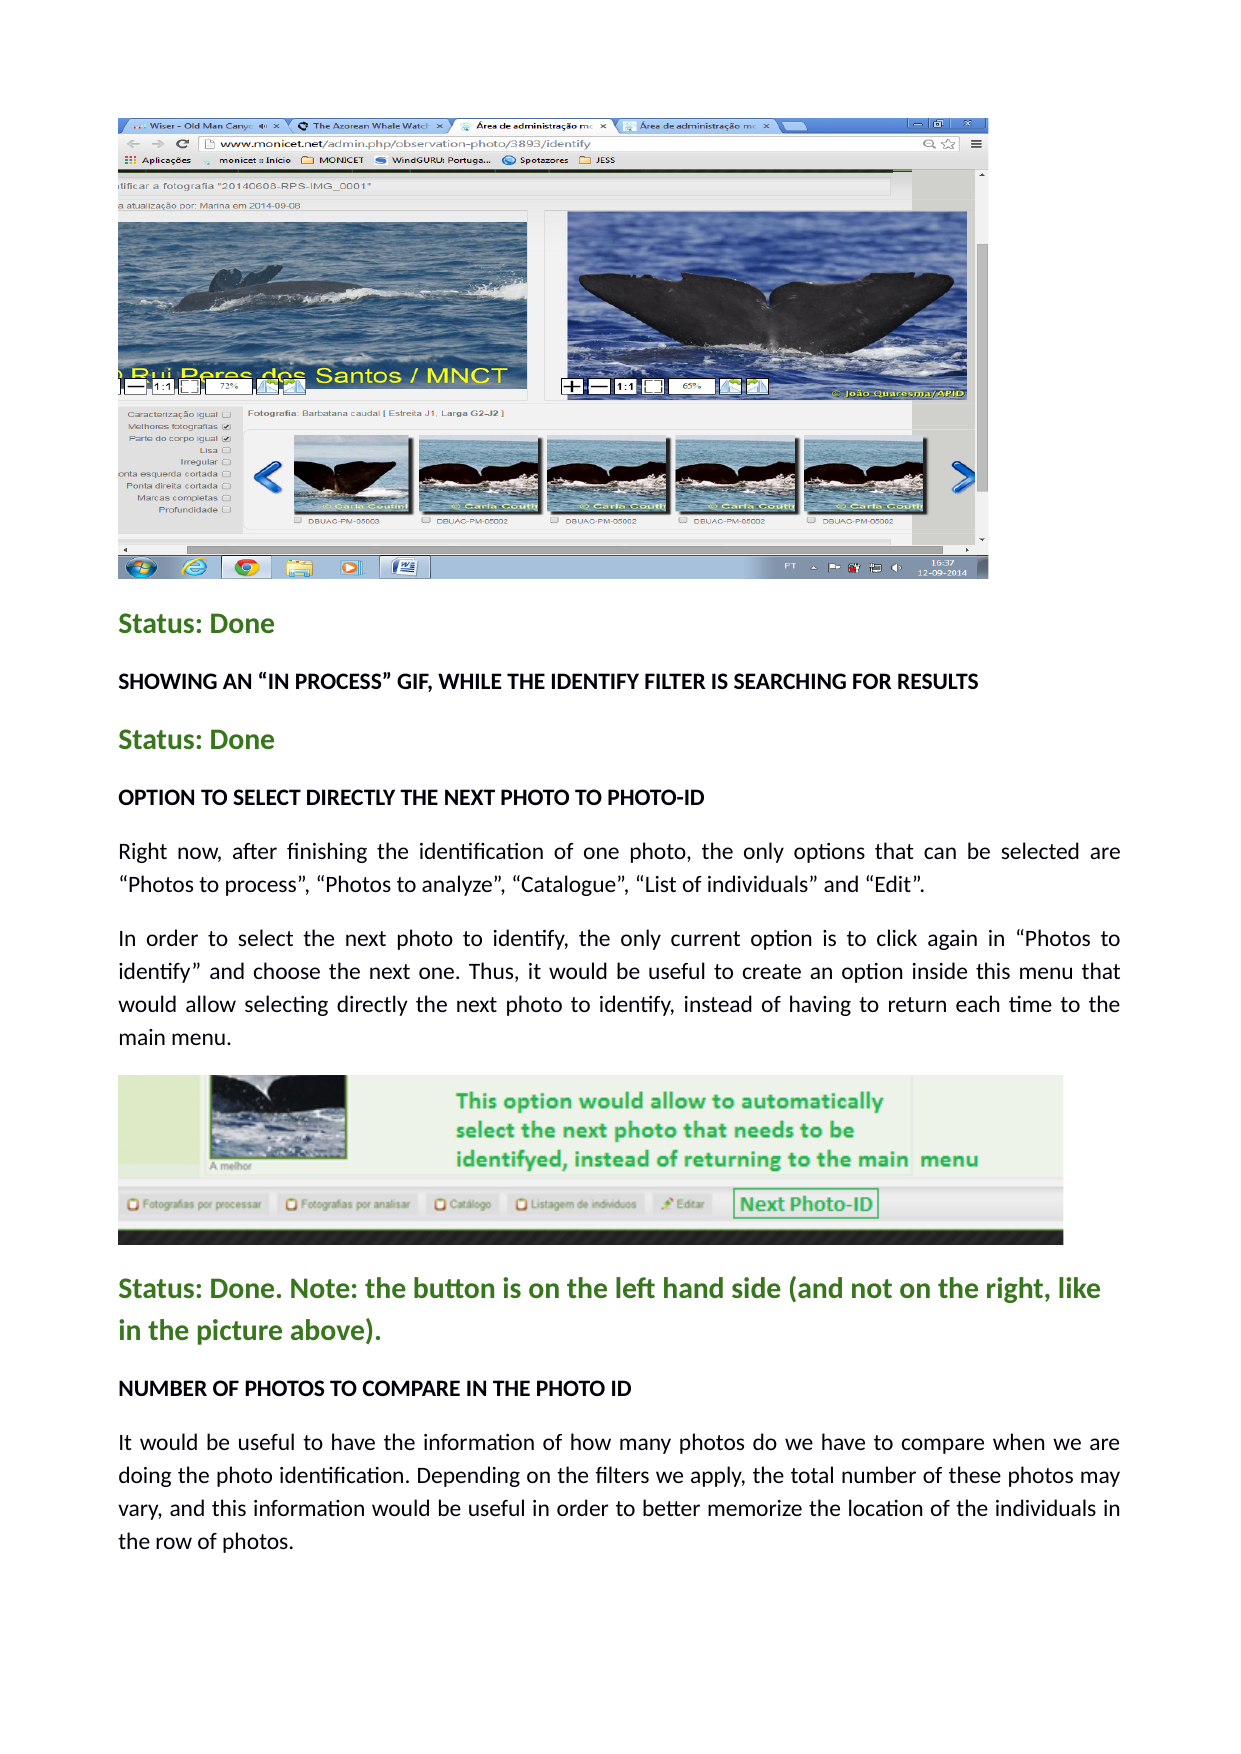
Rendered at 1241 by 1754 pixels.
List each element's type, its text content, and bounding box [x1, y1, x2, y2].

text Status: Done [118, 720, 1122, 757]
text Right now, after finishing the identification of one photo, the only options that can be selected are “Photos to process”, “Photos to analyze”, “Catalogue”, “List of individuals” and “Edit”. [118, 837, 1122, 898]
text It would be useful to have the information of how many photos do we have to compare when we are doing the photo identification. Depending on the filters we apply, the total number of these photos may vary, and this information would be useful in order to better memorize the location of the individuals in the row of photos. [118, 1428, 1122, 1555]
text SHOWING AN “IN PROCESS” GIF, WHILE THE IDENTIFY FILTER IS SEARCHING FOR RESULTS [118, 667, 1122, 695]
picture [118, 118, 989, 579]
text NUMBER OF PHOTOS TO COMPARE IN THE PHOTO ID [118, 1374, 1122, 1402]
text Status: Done [118, 604, 1122, 640]
text In order to select the next photo to identify, the only current option is to click again in “Photos to identify” and choose the next one. Thus, it would be useful to create an option inside this menu that would allow selecting directly the next photo to identify, instead of having to return each time to the main menu. [118, 923, 1122, 1051]
text OPTION TO SELECT DIRECTLY THE NEXT PHOTO TO PHOTO-ID [118, 783, 1122, 812]
text Status: Done. Note: the button is on the left hand side (and not on the right, like in the picture above). [118, 1270, 1122, 1348]
picture [118, 1075, 1064, 1245]
